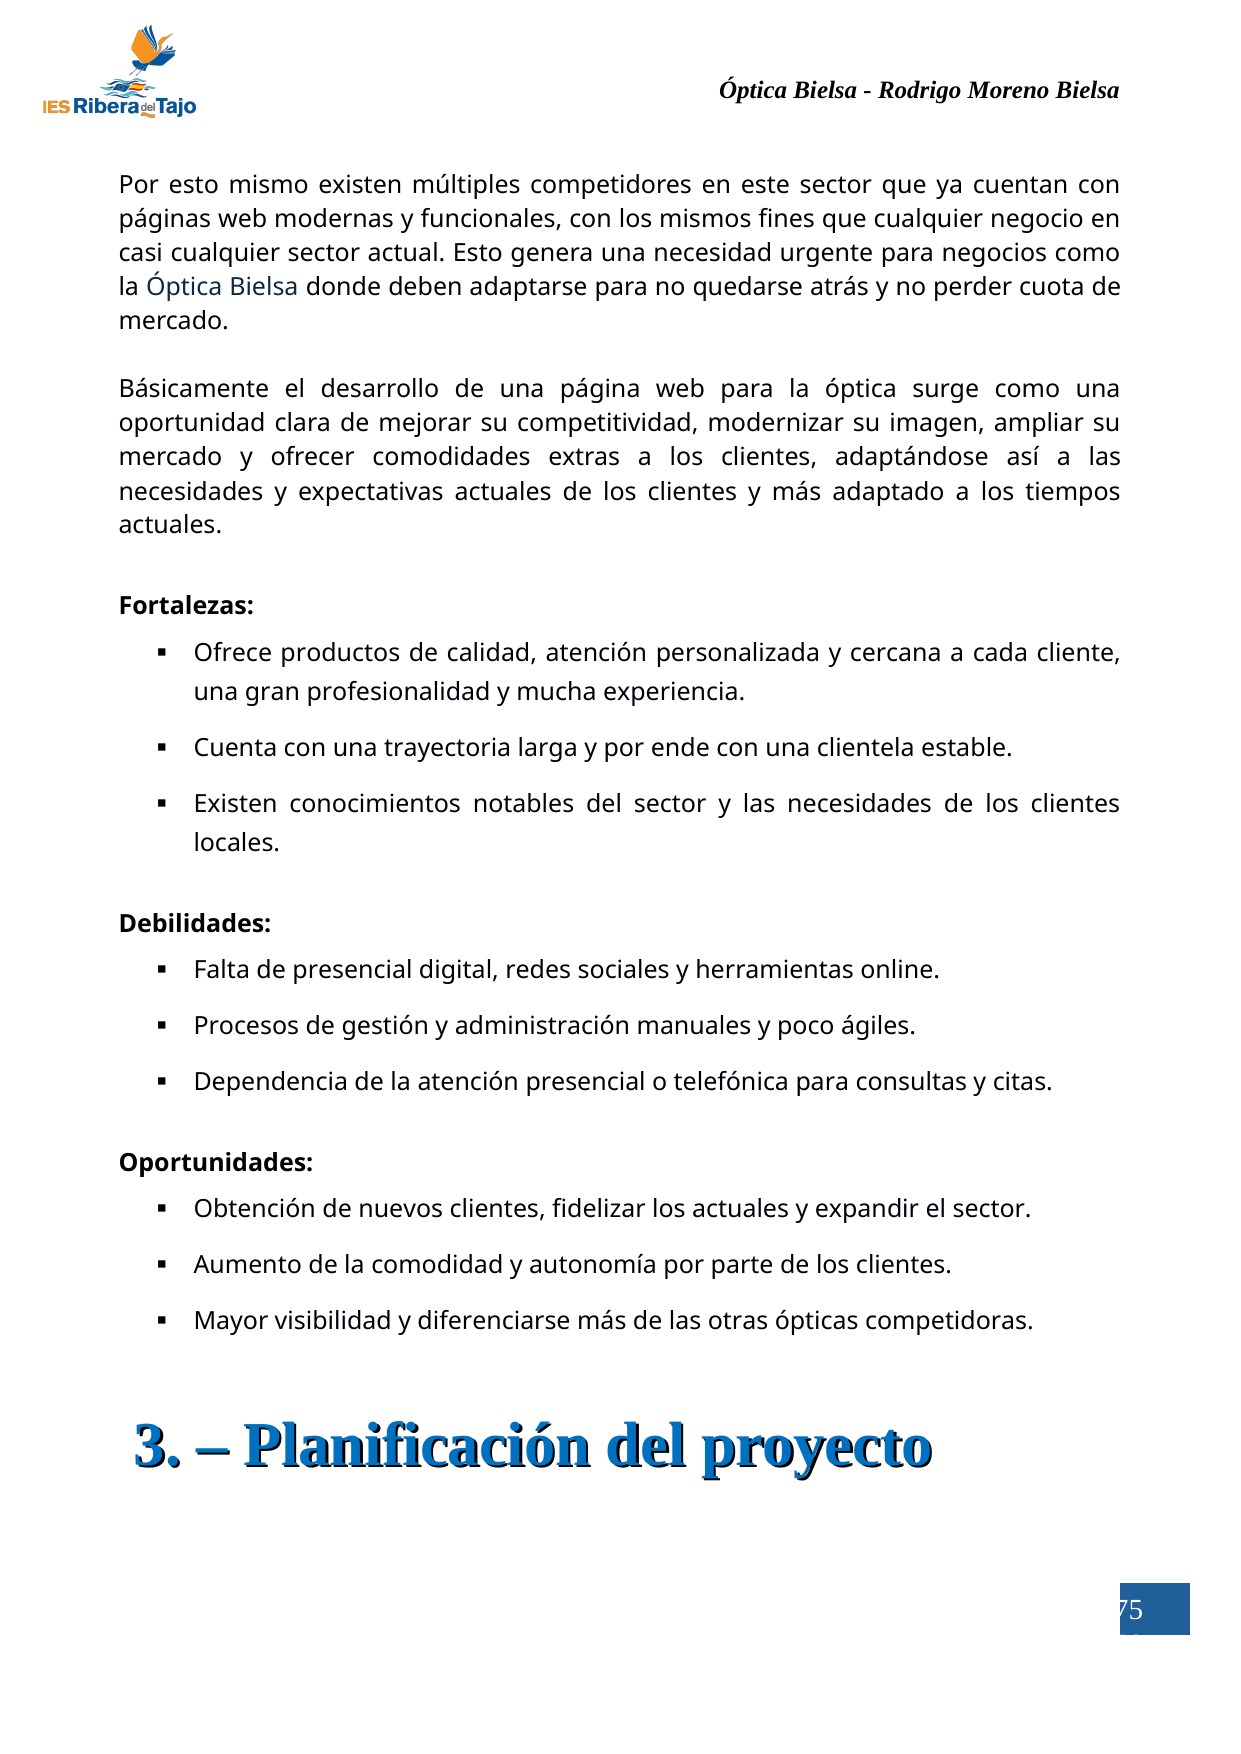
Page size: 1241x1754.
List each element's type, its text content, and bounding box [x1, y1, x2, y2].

list Existen conocimientos notables del sector y las necesidades de los clientes locales. [156, 785, 1122, 858]
text Por esto mismo existen múltiples competidores en este sector que ya cuentan con páginas web modernas y funcionales, con los mismos fines que cualquier negocio en casi cualquier sector actual. Esto genera una necesidad urgente para negocios como la Óptica Bielsa donde deben adaptarse para no quedarse atrás y no perder cuota de mercado. [118, 167, 1122, 337]
list Ofrece productos de calidad, atención personalizada y cercana a cada cliente, una gran profesionalidad y mucha experiencia. [156, 634, 1122, 708]
text Básicamente el desarrollo de una página web para la óptica surge como una oportunidad clara de mejorar su competitividad, modernizar su imagen, ampliar su mercado y ofrecer comodidades extras a los clientes, adaptándose así a las necesidades y expectativas actuales de los clientes y más adaptado a los tiempos actuales. [118, 371, 1122, 541]
list Cuenta con una trayectoria larga y por ende con una clientela estable. [156, 729, 1122, 763]
subtitle 3. – Planificación del proyecto [133, 1406, 1105, 1478]
text Debilidades: [118, 905, 1122, 939]
list Dependencia de la atención presencial o telefónica para consultas y citas. [156, 1063, 1122, 1097]
list Obtención de nuevos clientes, fidelizar los actuales y expandir el sector. [156, 1191, 1122, 1225]
list Aumento de la comodidad y autonomía por parte de los clientes. [156, 1247, 1122, 1281]
list Falta de presencial digital, redes sociales y herramientas online. [156, 952, 1122, 986]
text Oportunidades: [118, 1144, 1122, 1178]
text Fortalezas: [118, 588, 1122, 622]
list Mayor visibilidad y diferenciarse más de las otras ópticas competidoras. [156, 1302, 1122, 1337]
list Procesos de gestión y administración manuales y poco ágiles. [156, 1008, 1122, 1042]
